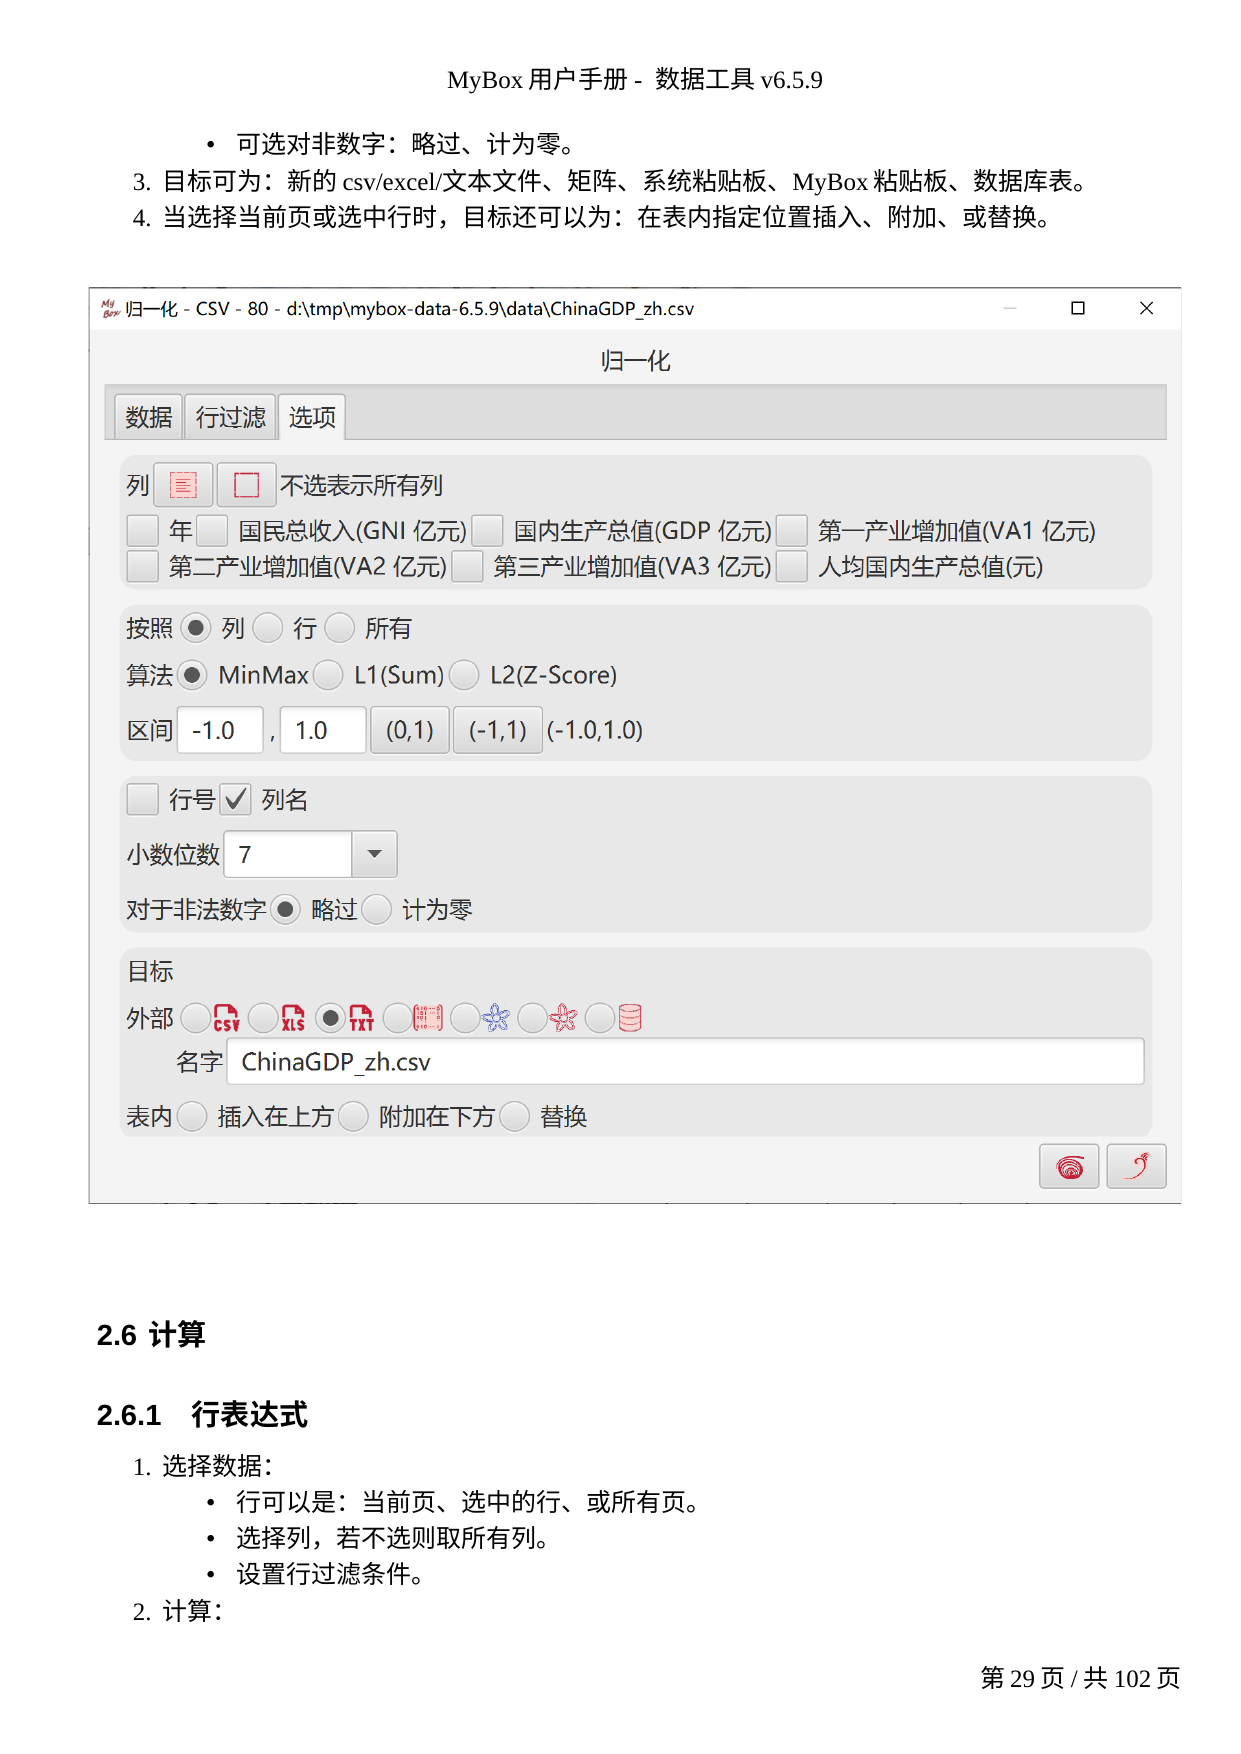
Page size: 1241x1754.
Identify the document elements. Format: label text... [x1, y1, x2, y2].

list 选择数据： [133, 1446, 1181, 1482]
subtitle 行表达式 [88, 1391, 1181, 1433]
list 设置行过滤条件。 [206, 1555, 1181, 1591]
list 当选择当前页或选中行时，目标还可以为：在表内指定位置插入、附加、或替换。 [133, 197, 1181, 233]
list 计算： [133, 1591, 1181, 1627]
list 目标可为：新的csv/excel/文本文件、矩阵、系统粘贴板、MyBox粘贴板、数据库表。 [133, 161, 1181, 197]
picture [88, 287, 1182, 1204]
list 可选对非数字：略过、计为零。 [206, 125, 1181, 161]
list 行可以是：当前页、选中的行、或所有页。 [206, 1482, 1181, 1518]
list 选择列，若不选则取所有列。 [206, 1518, 1181, 1555]
subtitle 计算 [88, 1311, 1181, 1354]
